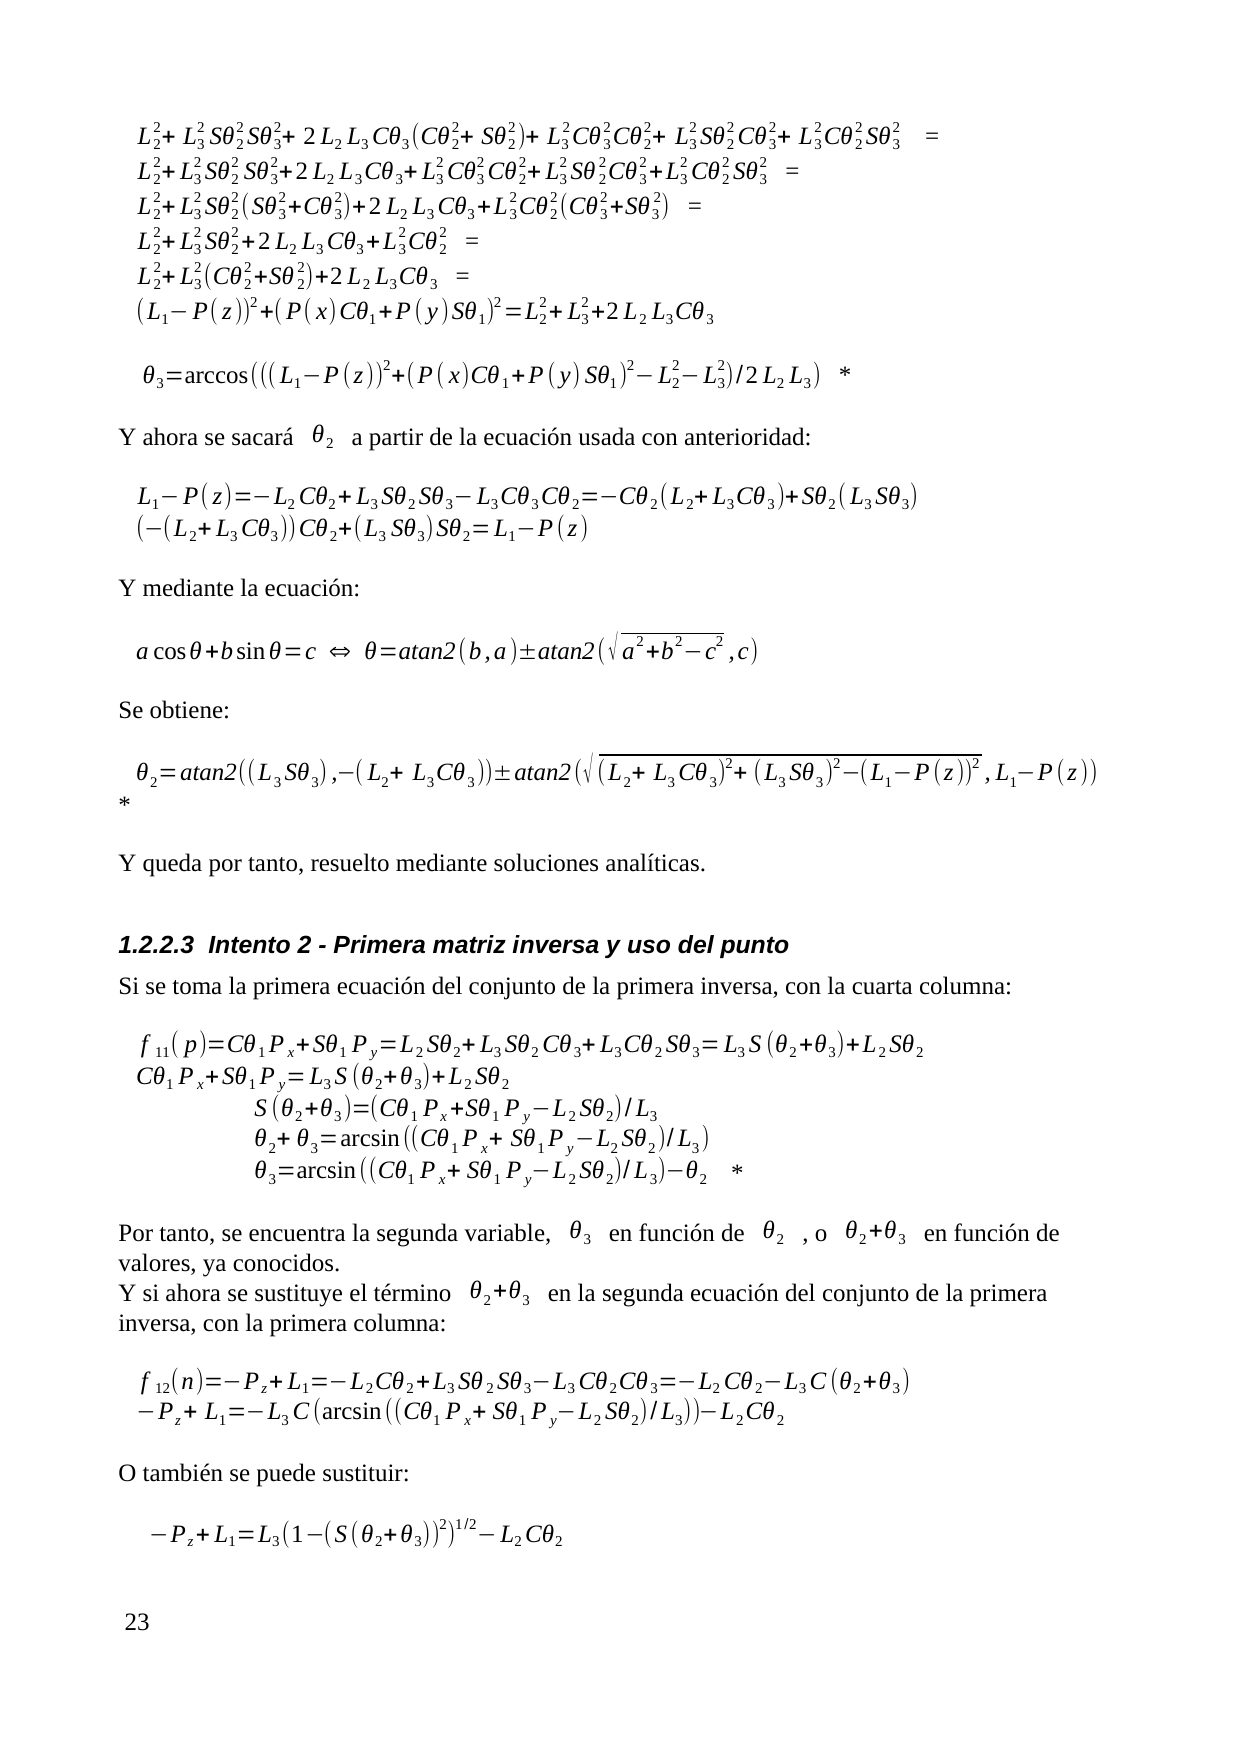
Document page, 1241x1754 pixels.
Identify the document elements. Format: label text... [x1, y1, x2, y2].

text Y queda por tanto, resuelto mediante soluciones analíticas. [118, 848, 1122, 877]
text Y ahora se sacaráa partir de la ecuación usada con anterioridad: [118, 421, 1122, 452]
text Y si ahora se sustituye el términoen la segunda ecuación del conjunto de la primera inversa, con la primera columna: [118, 1277, 1122, 1337]
text Y mediante la ecuación: [118, 573, 1122, 602]
text = [118, 188, 1122, 223]
text Si se toma la primera ecuación del conjunto de la primera inversa, con la cuarta columna: [118, 971, 1122, 1000]
text * [236, 1156, 1122, 1188]
text Se obtiene: [118, 695, 1122, 724]
text * [118, 357, 1122, 392]
text = [118, 258, 1122, 293]
text = [118, 118, 1122, 153]
text Por tanto, se encuentra la segunda variable,en función de, oen función de valores, ya conocidos. [118, 1217, 1122, 1277]
text * [118, 753, 1122, 819]
subtitle Intento 2 - Primera matriz inversa y uso del punto [118, 930, 1122, 959]
text = [118, 153, 1122, 188]
text = [118, 223, 1122, 258]
text O también se puede sustituir: [118, 1458, 1122, 1487]
